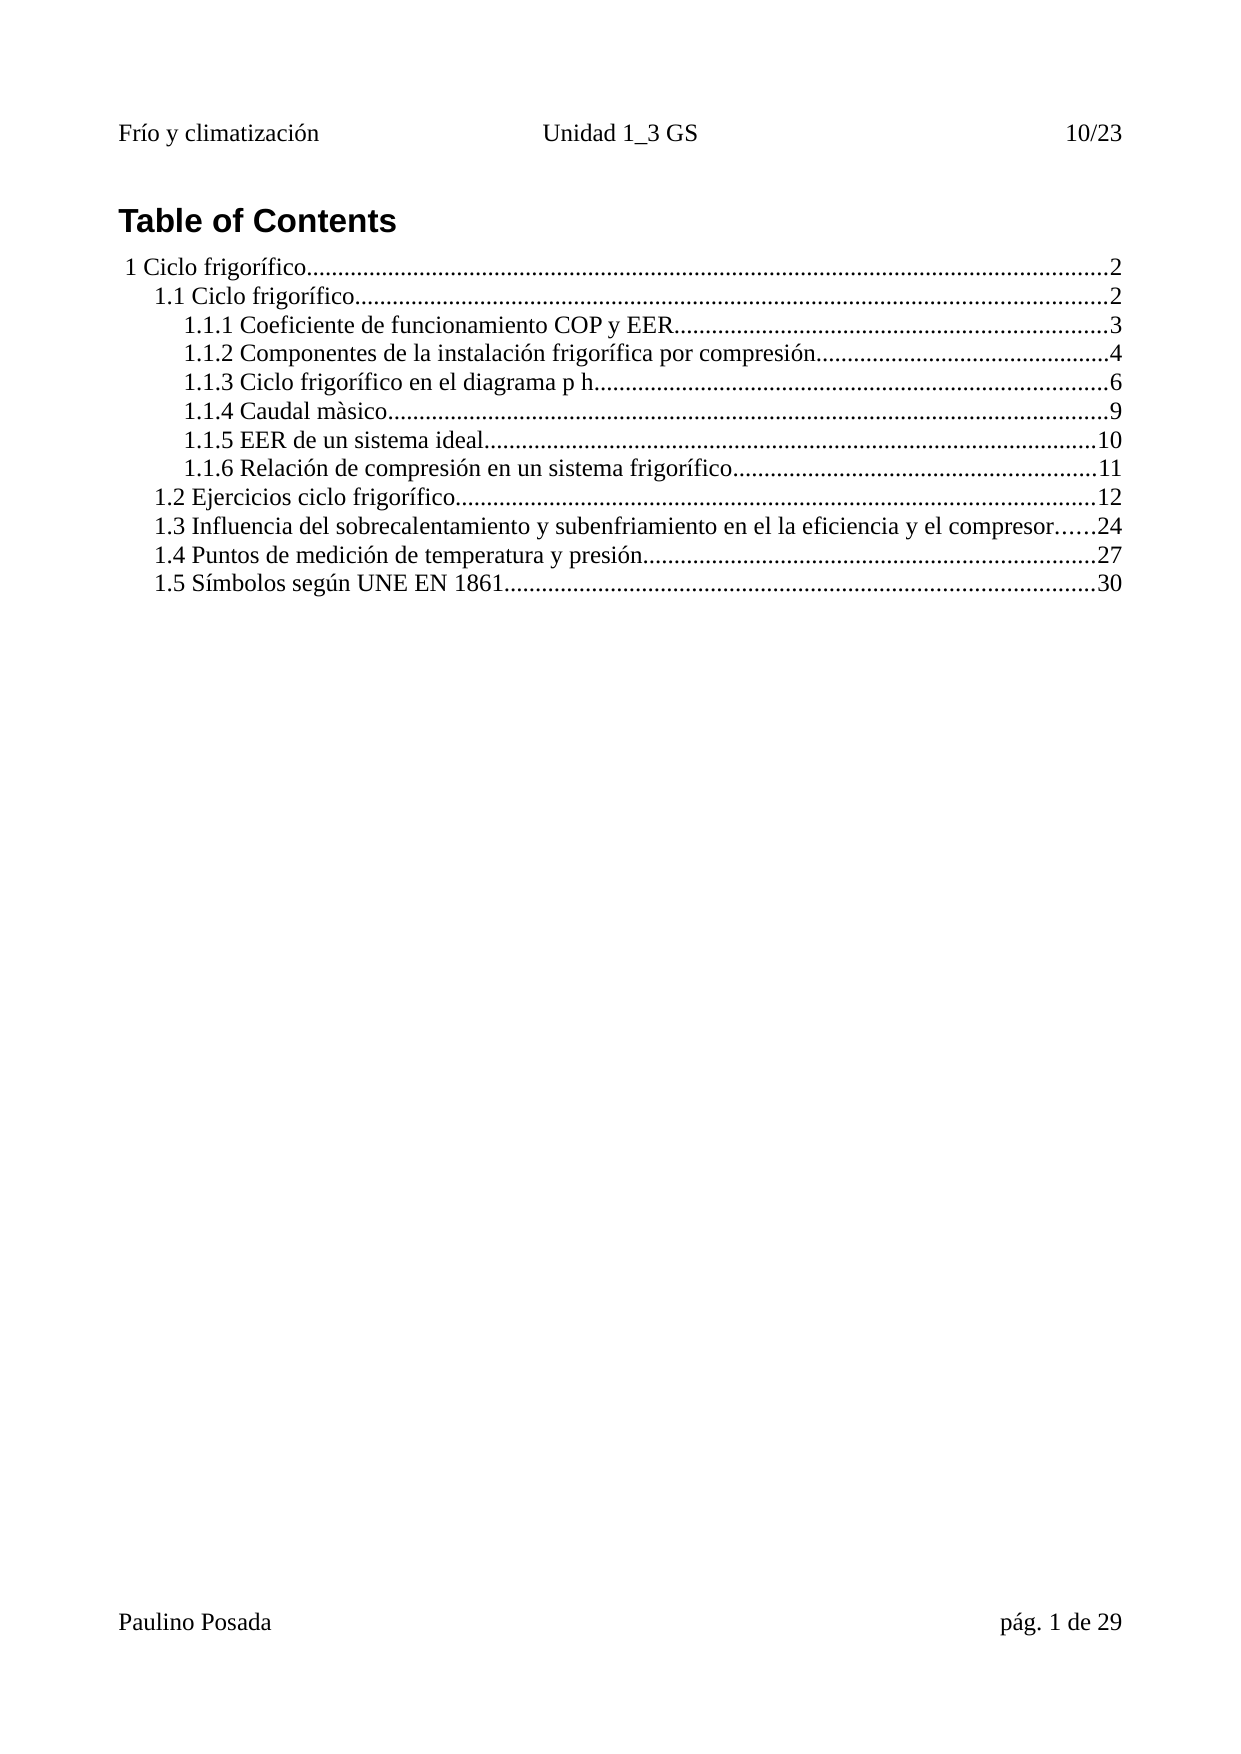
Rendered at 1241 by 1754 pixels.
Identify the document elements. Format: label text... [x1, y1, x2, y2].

text 1 Ciclo frigorífico 2 [118, 252, 1122, 281]
text 1.1.6 Relación de compresión en un sistema frigorífico 11 [177, 453, 1122, 482]
text 1.5 Símbolos según UNE EN 1861 30 [148, 568, 1122, 597]
text 1.1.1 Coeficiente de funcionamiento COP y EER 3 [177, 310, 1122, 338]
text 1.1.2 Componentes de la instalación frigorífica por compresión 4 [177, 338, 1122, 367]
subtitle Table of Contents [118, 201, 1122, 240]
text 1.1.3 Ciclo frigorífico en el diagrama p h 6 [177, 367, 1122, 396]
text 1.1.4 Caudal màsico 9 [177, 396, 1122, 425]
text 1.3 Influencia del sobrecalentamiento y subenfriamiento en el la eficiencia y el compresor 24 [148, 511, 1122, 540]
text 1.1.5 EER de un sistema ideal 10 [177, 425, 1122, 453]
text 1.1 Ciclo frigorífico 2 [148, 281, 1122, 310]
text 1.2 Ejercicios ciclo frigorífico 12 [148, 482, 1122, 511]
text 1.4 Puntos de medición de temperatura y presión 27 [148, 540, 1122, 568]
